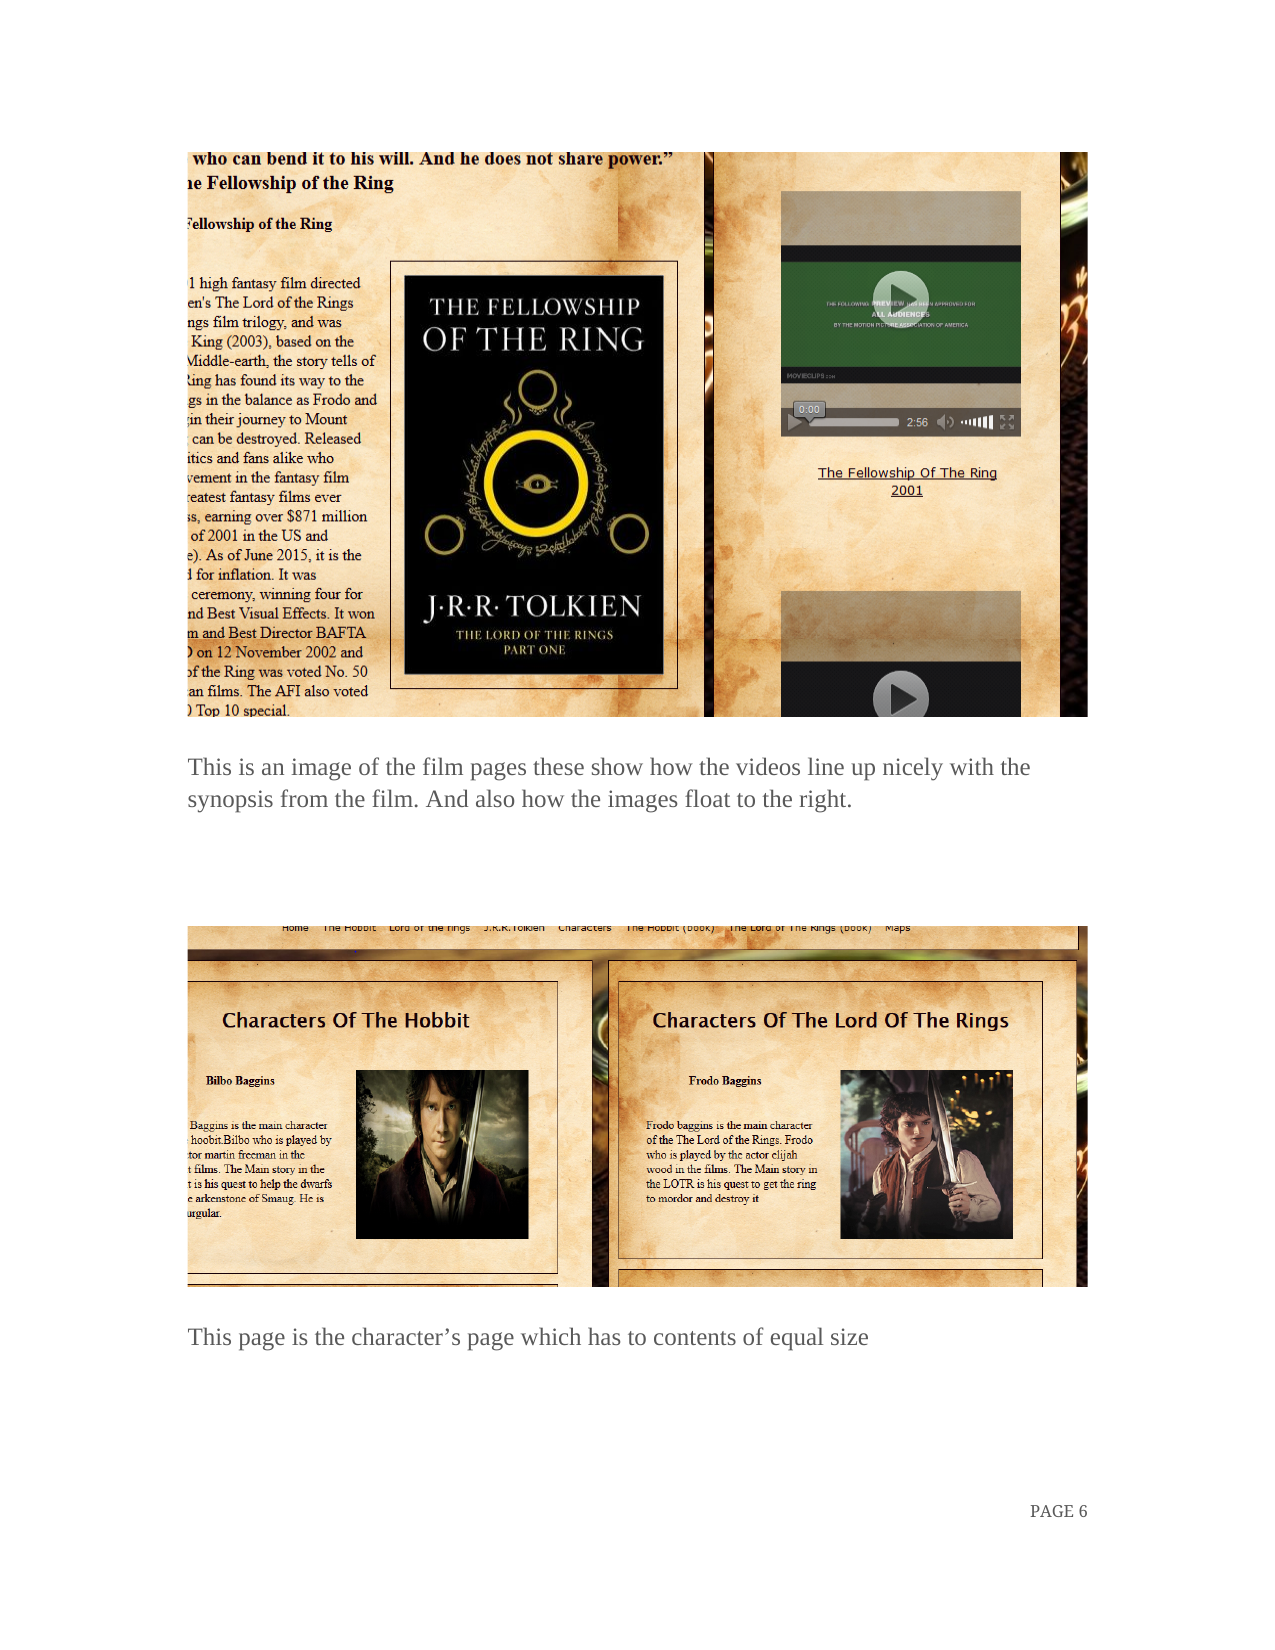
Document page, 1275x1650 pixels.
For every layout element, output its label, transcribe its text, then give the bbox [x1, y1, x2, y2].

text This page is the character’s page which has to contents of equal size [187, 1322, 1087, 1351]
text This is an image of the film pages these show how the videos line up nicely with the synopsis from the film. And also how the images float to the right. [187, 752, 1087, 813]
